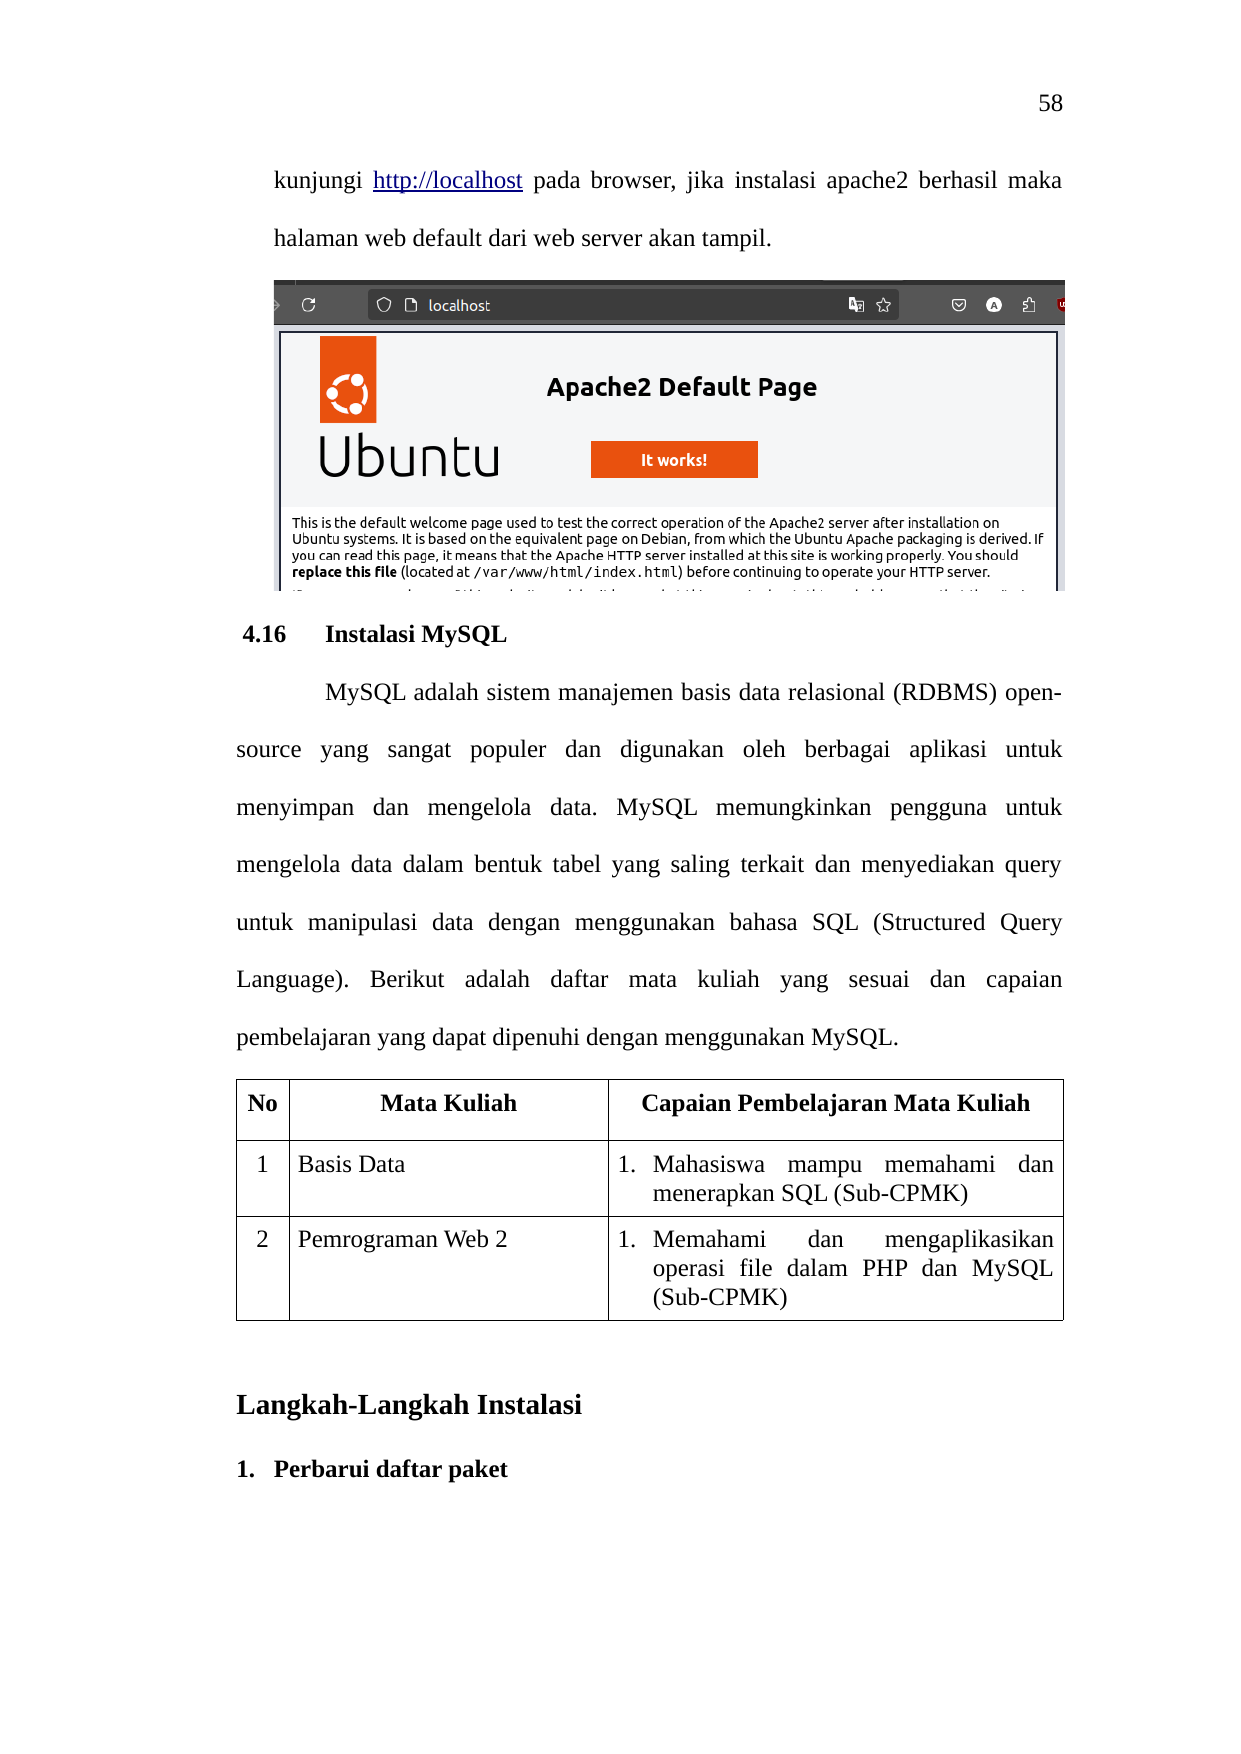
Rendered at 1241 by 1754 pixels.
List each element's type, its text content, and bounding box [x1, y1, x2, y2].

table_cell Basis Data [290, 1141, 608, 1216]
table_header Mata Kuliah [290, 1080, 608, 1140]
table_cell Mahasiswa mampu memahami dan menerapkan SQL (Sub-CPMK) [609, 1141, 1063, 1216]
table_header Capaian Pembelajaran Mata Kuliah [609, 1080, 1063, 1140]
text Langkah-Langkah Instalasi [236, 1387, 1063, 1420]
text MySQL adalah sistem manajemen basis data relasional (RDBMS) open-source yang sangat populer dan digunakan oleh berbagai aplikasi untuk menyimpan dan mengelola data. MySQL memungkinkan pengguna untuk mengelola data dalam bentuk tabel yang saling terkait dan menyediakan query untuk manipulasi data dengan menggunakan bahasa SQL (Structured Query Language). Berikut adalah daftar mata kuliah yang sesuai dan capaian pembelajaran yang dapat dipenuhi dengan menggunakan MySQL. [236, 677, 1063, 1051]
table_cell Pemrograman Web 2 [290, 1217, 608, 1319]
subtitle Instalasi MySQL [236, 619, 1063, 648]
table_cell Memahami dan mengaplikasikan operasi file dalam PHP dan MySQL (Sub-CPMK) [609, 1217, 1063, 1319]
picture [273, 280, 1065, 591]
table_cell 2 [237, 1217, 289, 1319]
table_cell 1 [237, 1141, 289, 1216]
table_header No [237, 1080, 289, 1140]
list Perbarui daftar paket [236, 1454, 1063, 1483]
list kunjungi http://localhost pada browser, jika instalasi apache2 berhasil maka halaman web default dari web server akan tampil. [236, 165, 1063, 252]
